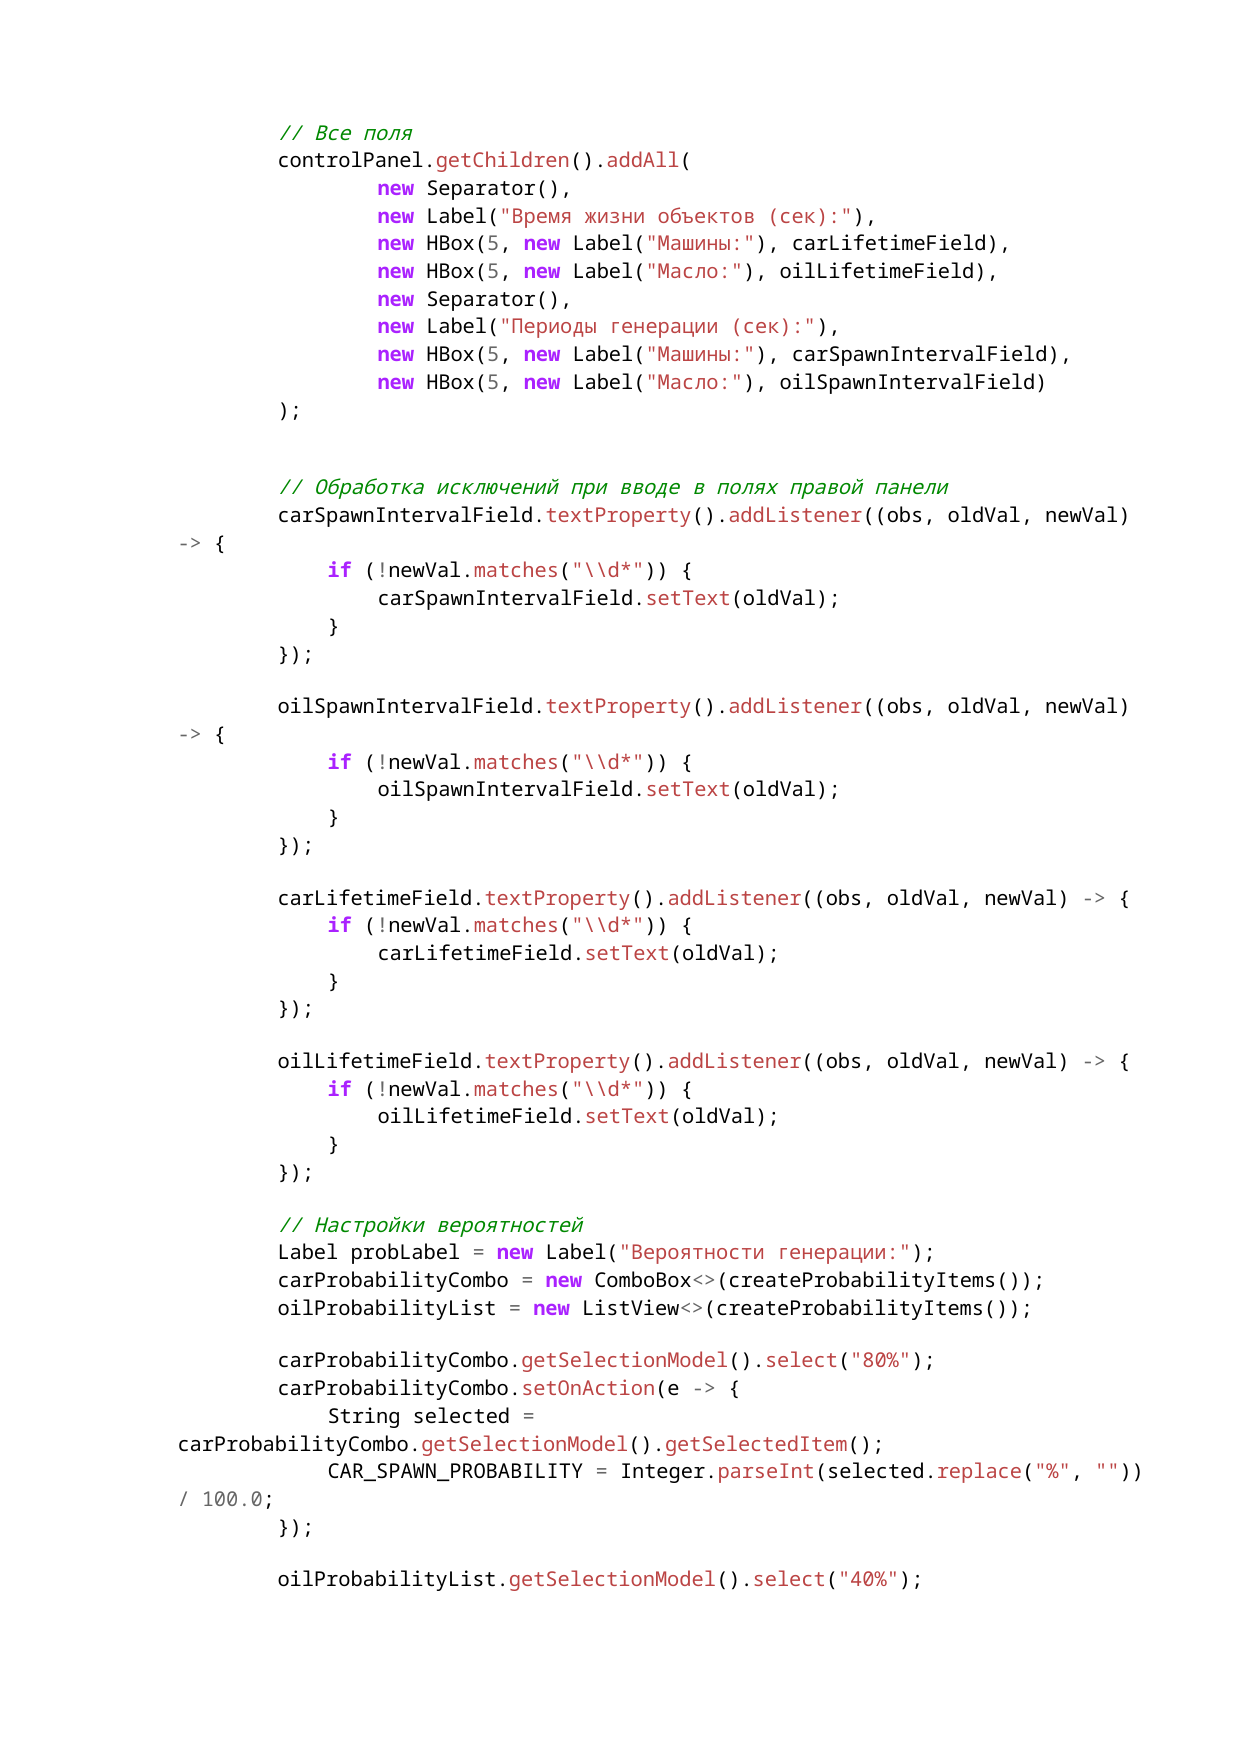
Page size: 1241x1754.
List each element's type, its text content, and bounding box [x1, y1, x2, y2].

text new Separator(), [177, 284, 1152, 312]
text new HBox(5, new Label("Масло:"), oilLifetimeField), [177, 257, 1152, 284]
text carProbabilityCombo = new ComboBox<>(createProbabilityItems()); [177, 1266, 1152, 1293]
text new HBox(5, new Label("Масло:"), oilSpawnIntervalField) [177, 367, 1152, 395]
text }); [177, 639, 1152, 667]
text if (!newVal.matches("\\d*")) { [177, 1074, 1152, 1102]
text // Все поля [177, 118, 1152, 146]
text oilProbabilityList.getSelectionModel().select("40%"); [177, 1565, 1152, 1593]
text new Label("Периоды генерации (сек):"), [177, 312, 1152, 340]
text carProbabilityCombo.getSelectionModel().select("80%"); [177, 1346, 1152, 1374]
text carLifetimeField.textProperty().addListener((obs, oldVal, newVal) -> { [177, 883, 1152, 911]
text ); [177, 395, 1152, 423]
text }); [177, 830, 1152, 858]
text CAR_SPAWN_PROBABILITY = Integer.parseInt(selected.replace("%", "")) / 100.0; [177, 1457, 1152, 1512]
text oilLifetimeField.textProperty().addListener((obs, oldVal, newVal) -> { [177, 1047, 1152, 1074]
text new Separator(), [177, 173, 1152, 201]
text }); [177, 994, 1152, 1022]
text }); [177, 1512, 1152, 1540]
text } [177, 611, 1152, 639]
text carLifetimeField.setText(oldVal); [177, 938, 1152, 966]
text oilSpawnIntervalField.textProperty().addListener((obs, oldVal, newVal) -> { [177, 692, 1152, 747]
text if (!newVal.matches("\\d*")) { [177, 747, 1152, 775]
text oilProbabilityList = new ListView<>(createProbabilityItems()); [177, 1293, 1152, 1321]
text } [177, 803, 1152, 830]
text carSpawnIntervalField.textProperty().addListener((obs, oldVal, newVal) -> { [177, 501, 1152, 556]
text } [177, 966, 1152, 994]
text String selected = carProbabilityCombo.getSelectionModel().getSelectedItem(); [177, 1401, 1152, 1457]
text new HBox(5, new Label("Машины:"), carLifetimeField), [177, 229, 1152, 257]
text controlPanel.getChildren().addAll( [177, 146, 1152, 173]
text if (!newVal.matches("\\d*")) { [177, 911, 1152, 938]
text new Label("Время жизни объектов (сек):"), [177, 201, 1152, 229]
text Label probLabel = new Label("Вероятности генерации:"); [177, 1238, 1152, 1266]
text if (!newVal.matches("\\d*")) { [177, 556, 1152, 584]
text }); [177, 1157, 1152, 1185]
text // Обработка исключений при вводе в полях правой панели [177, 473, 1152, 501]
text } [177, 1130, 1152, 1157]
text oilLifetimeField.setText(oldVal); [177, 1102, 1152, 1130]
text oilSpawnIntervalField.setText(oldVal); [177, 775, 1152, 803]
text carSpawnIntervalField.setText(oldVal); [177, 584, 1152, 611]
text carProbabilityCombo.setOnAction(e -> { [177, 1374, 1152, 1401]
text // Настройки вероятностей [177, 1210, 1152, 1238]
text new HBox(5, new Label("Машины:"), carSpawnIntervalField), [177, 340, 1152, 367]
